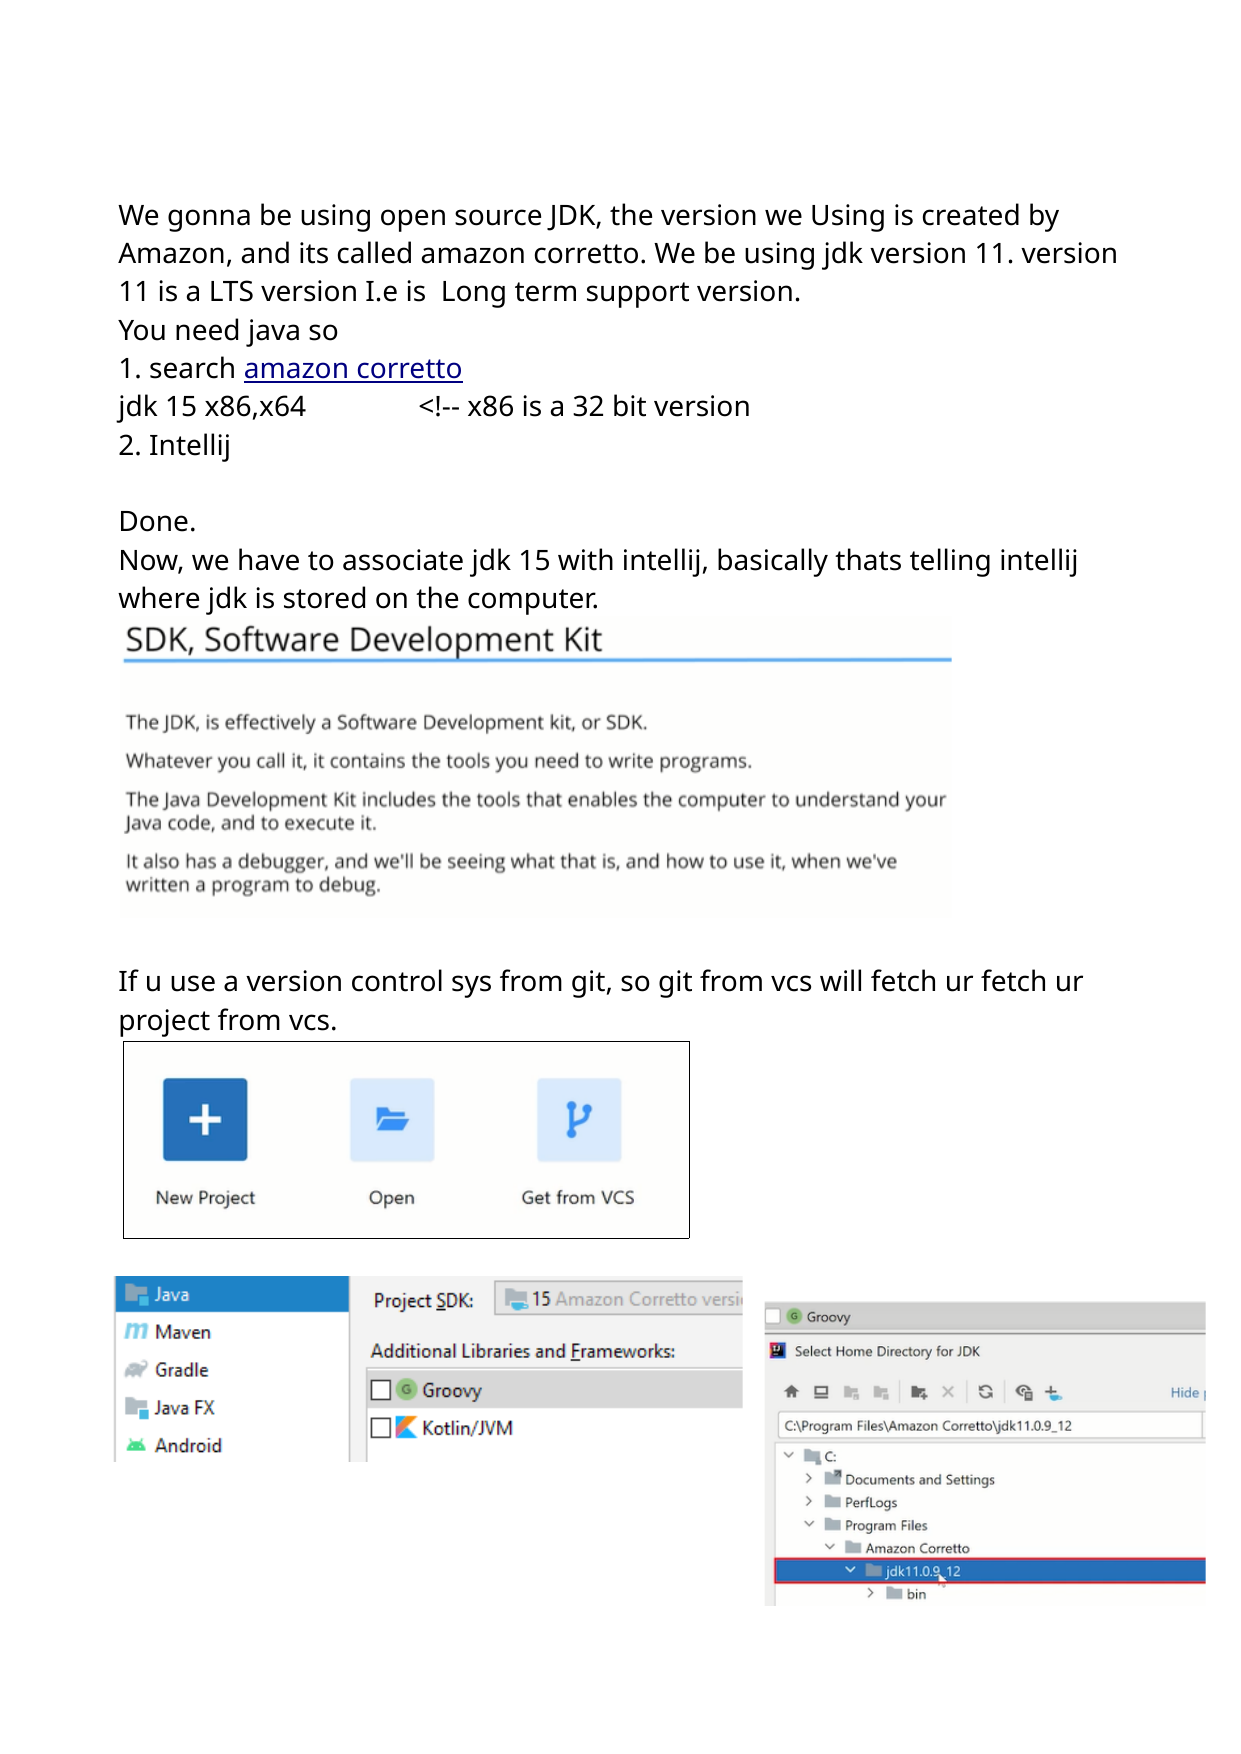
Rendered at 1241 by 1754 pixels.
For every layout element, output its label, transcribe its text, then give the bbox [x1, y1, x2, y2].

text 1. search amazon corretto [118, 348, 1122, 386]
text jdk 15 x86,x64 <!-- x86 is a 32 bit version [118, 386, 1122, 425]
text Now, we have to associate jdk 15 with intellij, basically thats telling intellij where jdk is stored on the computer. [118, 540, 1122, 616]
text 2. Intellij [118, 425, 1122, 463]
text If u use a version control sys from git, so git from vcs will fetch ur fetch ur project from vcs. [118, 961, 1122, 1038]
text We gonna be using open source JDK, the version we Using is created by Amazon, and its called amazon corretto. We be using jdk version 11. version 11 is a LTS version I.e is Long term support version. [118, 195, 1122, 310]
picture [764, 1301, 1206, 1606]
text Done. [118, 501, 1122, 540]
text You need java so [118, 310, 1122, 348]
picture [120, 616, 952, 918]
picture [113, 1276, 743, 1462]
picture [126, 1044, 687, 1236]
